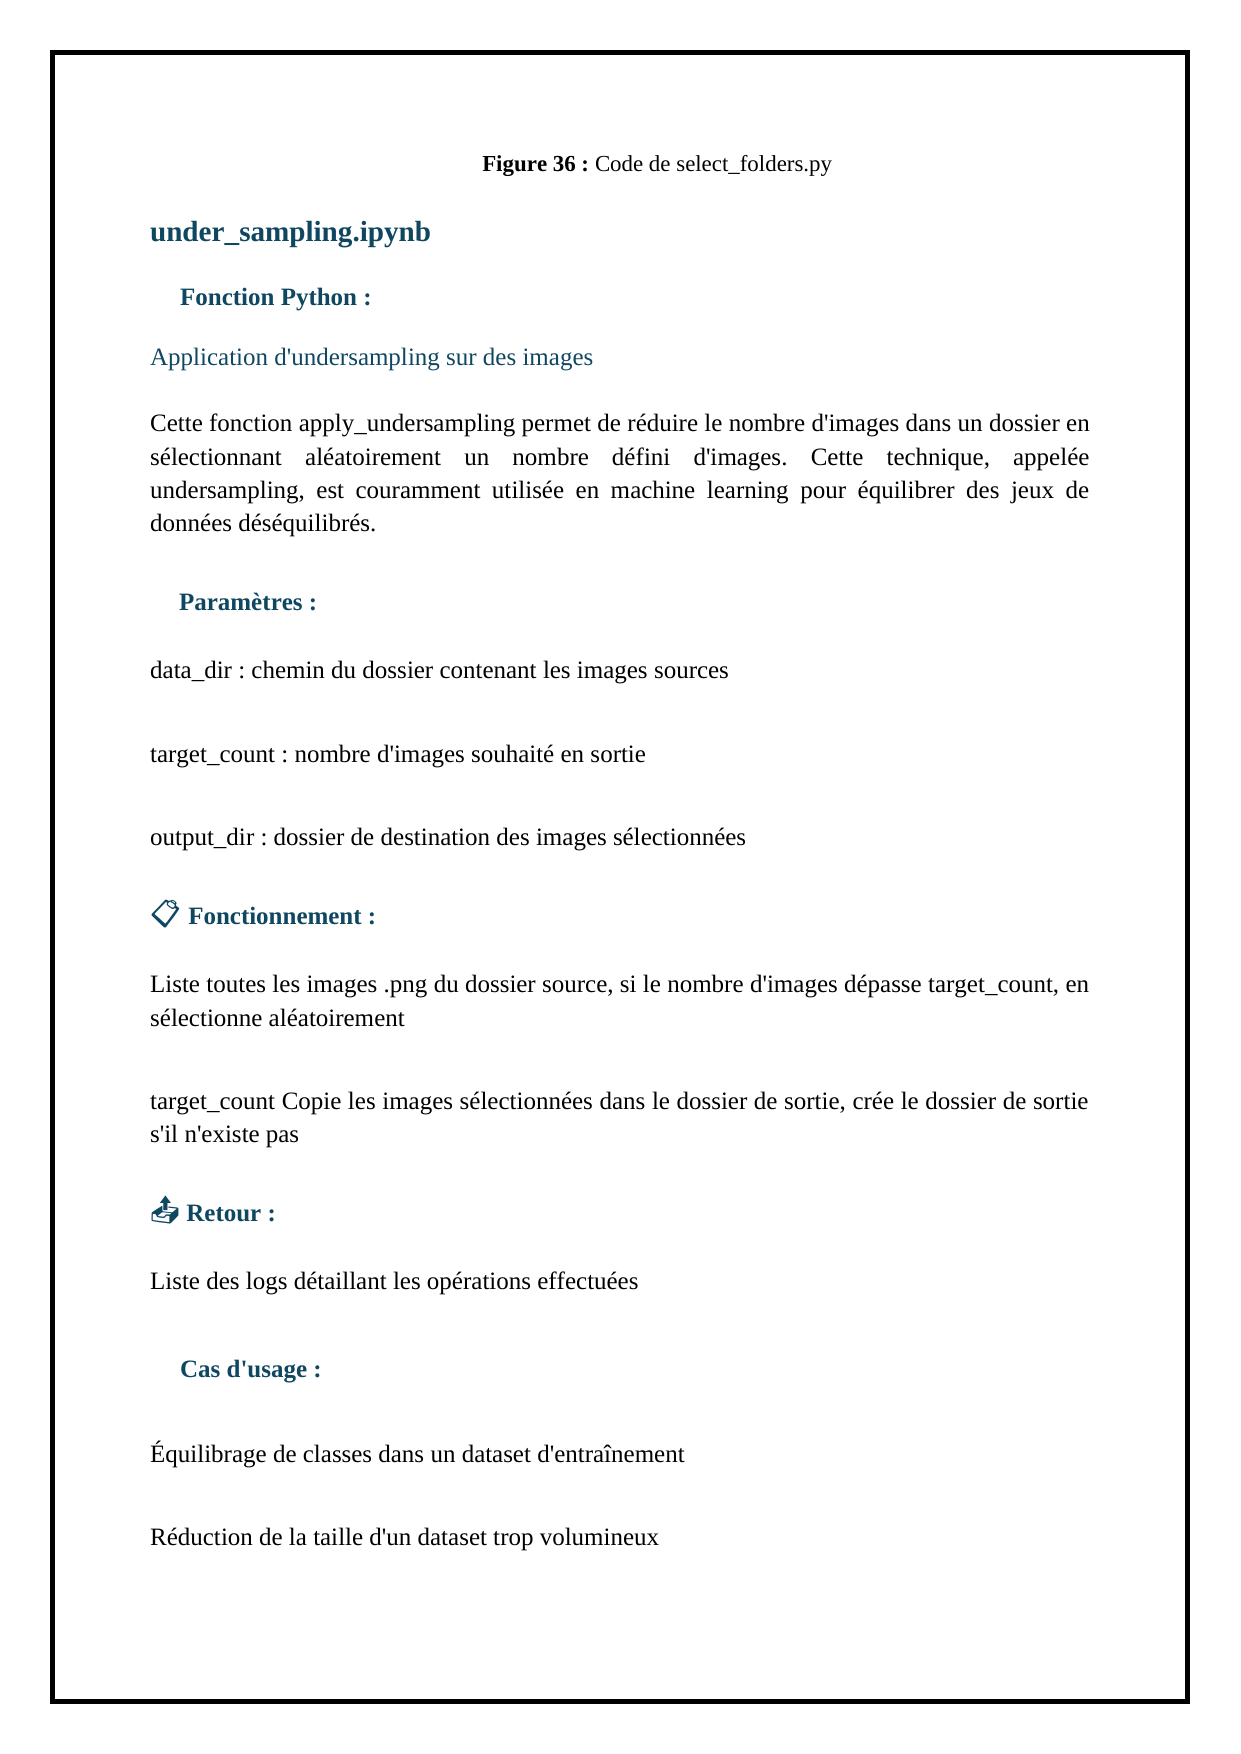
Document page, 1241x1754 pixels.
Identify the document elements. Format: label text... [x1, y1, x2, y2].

text Liste des logs détaillant les opérations effectuées [150, 1266, 1090, 1295]
text target_count : nombre d'images souhaité en sortie [150, 739, 1090, 767]
subtitle 📋 Fonctionnement : [150, 897, 1090, 931]
text Cette fonction apply_undersampling permet de réduire le nombre d'images dans un dossier en sélectionnant aléatoirement un nombre défini d'images. Cette technique, appelée undersampling, est couramment utilisée en machine learning pour équilibrer des jeux de données déséquilibrés. [150, 408, 1090, 537]
text Figure 36 : Code de select_folders.py [224, 150, 1090, 176]
text output_dir : dossier de destination des images sélectionnées [150, 822, 1090, 851]
subtitle under_sampling.ipynb [150, 214, 1090, 247]
text target_count Copie les images sélectionnées dans le dossier de sortie, crée le dossier de sortie s'il n'existe pas [150, 1086, 1090, 1148]
subtitle 🔽 Fonction Python : [150, 278, 1090, 311]
subtitle 💡 Cas d'usage : [150, 1350, 1090, 1383]
text Liste toutes les images .png du dossier source, si le nombre d'images dépasse target_count, en sélectionne aléatoirement [150, 969, 1090, 1031]
subtitle 📤 Retour : [150, 1194, 1090, 1228]
subtitle 🔧 Paramètres : [150, 583, 1090, 617]
text data_dir : chemin du dossier contenant les images sources [150, 655, 1090, 684]
text Réduction de la taille d'un dataset trop volumineux [150, 1522, 1090, 1551]
subtitle Application d'undersampling sur des images [150, 342, 1090, 370]
text Équilibrage de classes dans un dataset d'entraînement [150, 1439, 1090, 1467]
